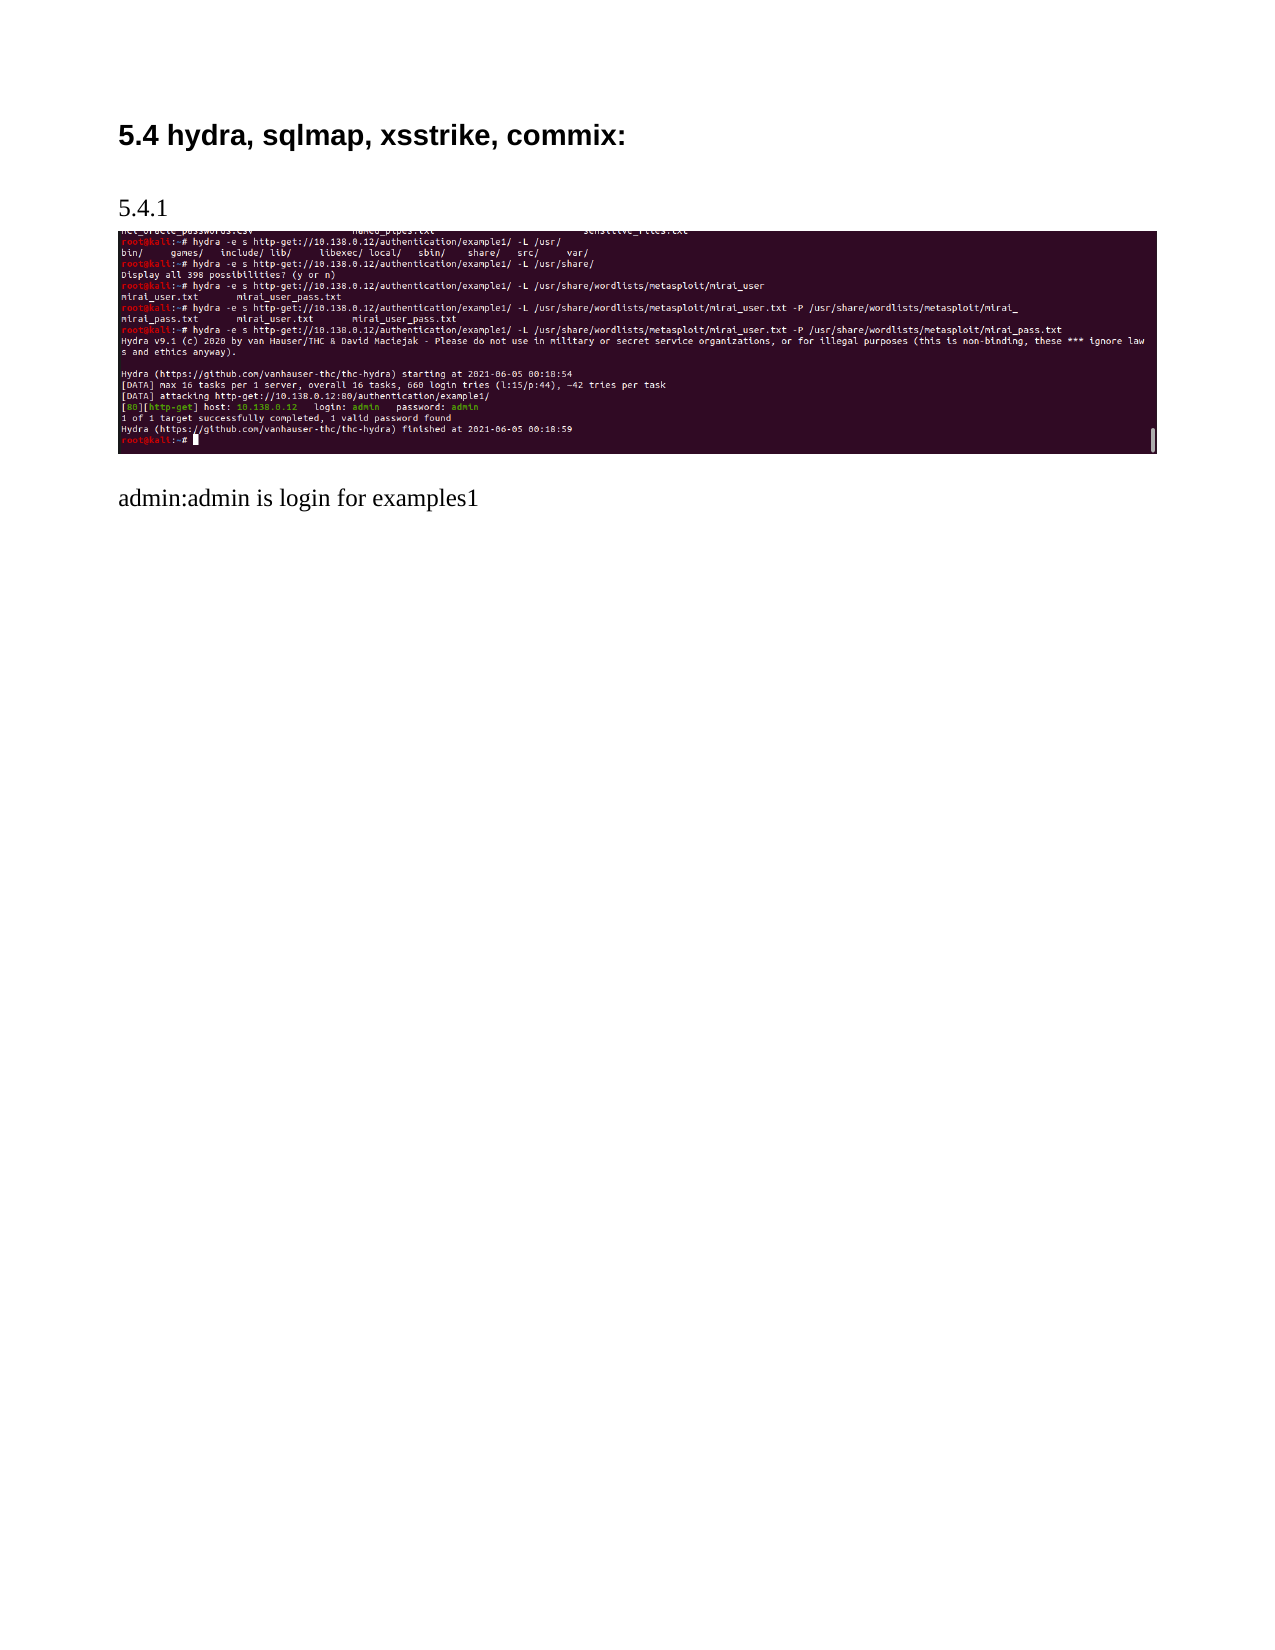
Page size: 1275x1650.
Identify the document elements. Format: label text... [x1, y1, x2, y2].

text 5.4.1 [118, 193, 1157, 222]
text admin:admin is login for examples1 [118, 483, 1157, 512]
picture [118, 231, 1157, 454]
subtitle 5.4 hydra, sqlmap, xsstrike, commix: [118, 118, 1157, 152]
